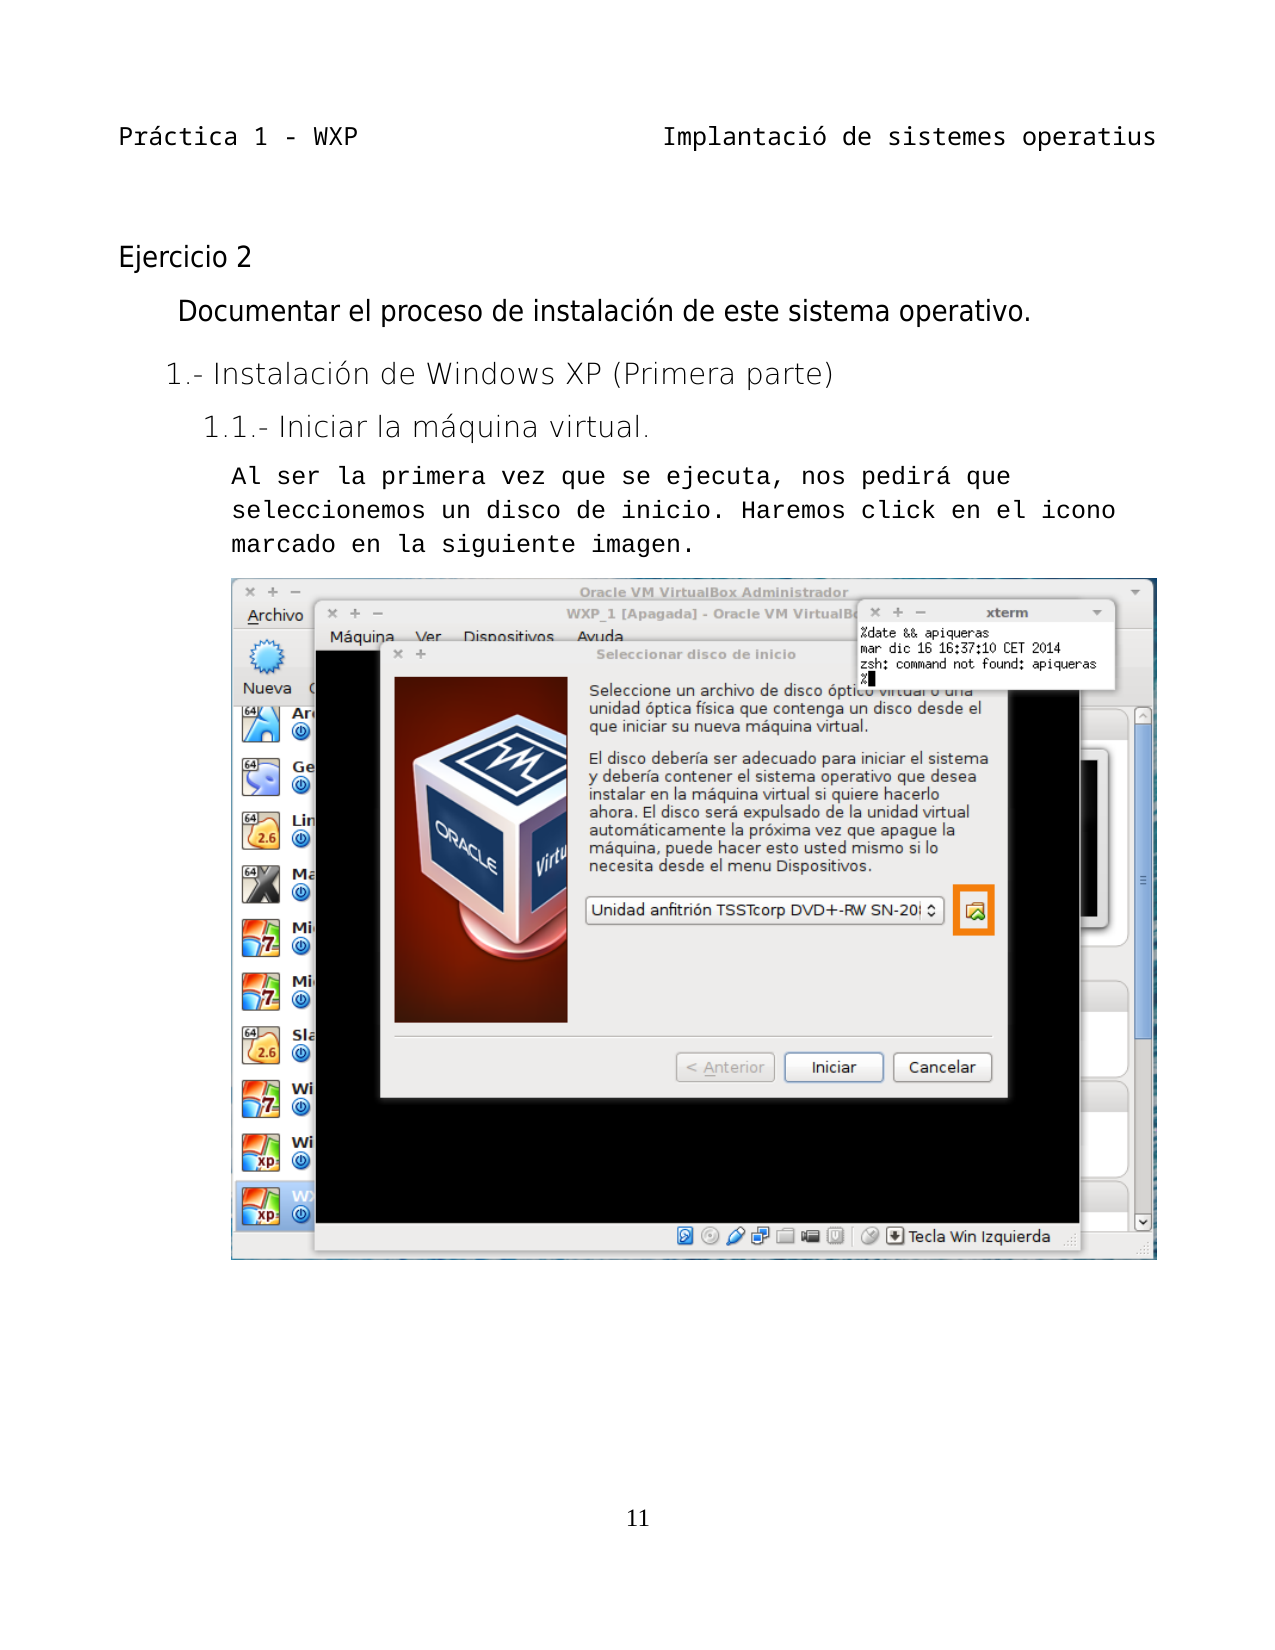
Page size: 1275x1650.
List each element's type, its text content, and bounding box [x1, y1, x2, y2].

text Documentar el proceso de instalación de este sistema operativo. [177, 294, 1157, 328]
list Instalación de Windows XP (Primera parte) [156, 357, 1157, 391]
text Al ser la primera vez que se ejecuta, nos pedirá que seleccionemos un disco de inicio. Haremos click en el icono marcado en la siguiente imagen. [231, 464, 1157, 560]
text Ejercicio 2 [118, 241, 1157, 275]
list Iniciar la máquina virtual. [193, 411, 1157, 444]
picture [231, 578, 1157, 1260]
